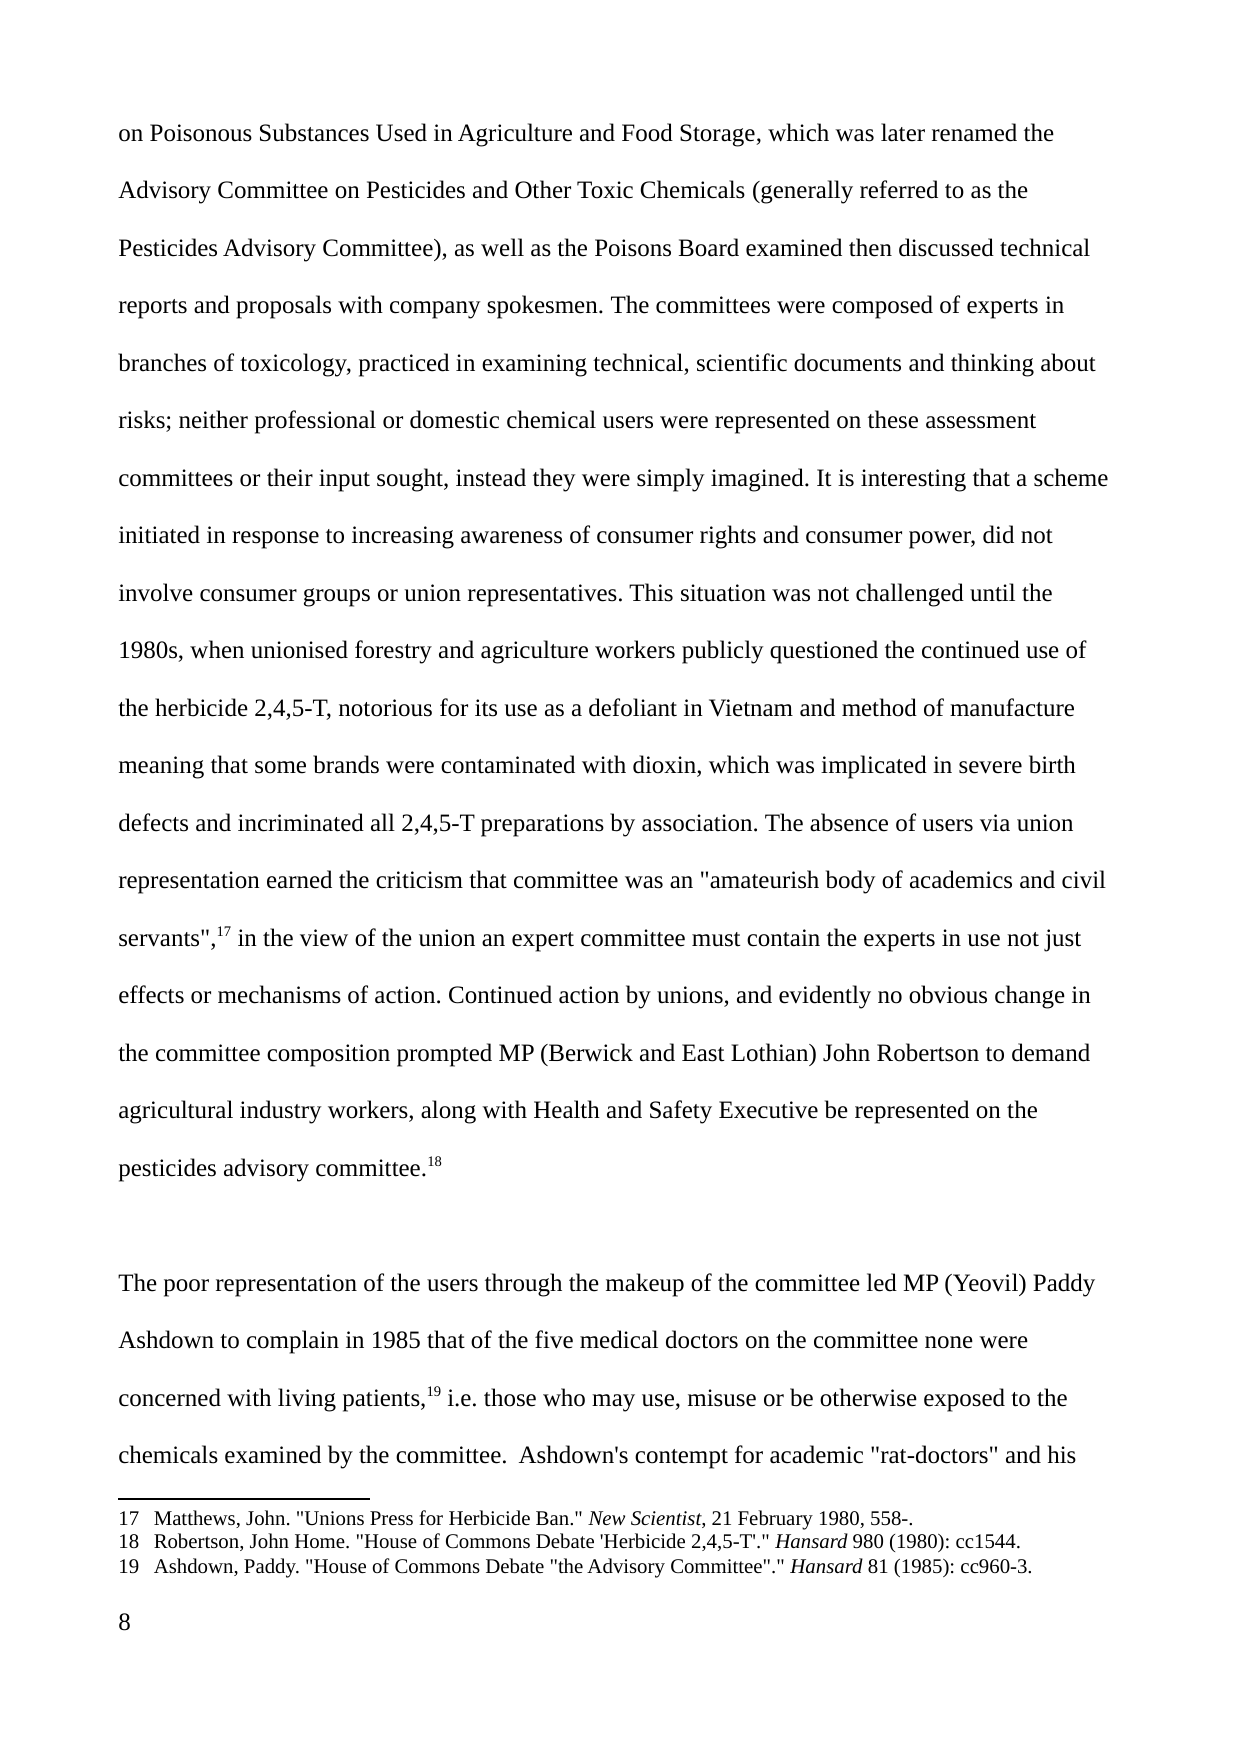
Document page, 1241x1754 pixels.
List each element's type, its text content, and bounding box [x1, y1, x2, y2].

text Ashdown, Paddy. "House of Commons Debate "the Advisory Committee"." Hansard 81 (1985): cc960-3. [118, 1553, 1122, 1578]
text Robertson, John Home. "House of Commons Debate 'Herbicide 2,4,5-T'." Hansard 980 (1980): cc1544. [118, 1529, 1122, 1553]
text Matthews, John. "Unions Press for Herbicide Ban." New Scientist, 21 February 1980, 558-. [118, 1505, 1122, 1529]
text on Poisonous Substances Used in Agriculture and Food Storage, which was later renamed the Advisory Committee on Pesticides and Other Toxic Chemicals (generally referred to as the Pesticides Advisory Committee), as well as the Poisons Board examined then discussed technical reports and proposals with company spokesmen. The committees were composed of experts in branches of toxicology, practiced in examining technical, scientific documents and thinking about risks; neither professional or domestic chemical users were represented on these assessment committees or their input sought, instead they were simply imagined. It is interesting that a scheme initiated in response to increasing awareness of consumer rights and consumer power, did not involve consumer groups or union representatives. This situation was not challenged until the 1980s, when unionised forestry and agriculture workers publicly questioned the continued use of the herbicide 2,4,5-T, notorious for its use as a defoliant in Vietnam and method of manufacture meaning that some brands were contaminated with dioxin, which was implicated in severe birth defects and incriminated all 2,4,5-T preparations by association. The absence of users via union representation earned the criticism that committee was an "amateurish body of academics and civil servants", in the view of the union an expert committee must contain the experts in use not just effects or mechanisms of action. Continued action by unions, and evidently no obvious change in the committee composition prompted MP (Berwick and East Lothian) John Robertson to demand agricultural industry workers, along with Health and Safety Executive be represented on the pesticides advisory committee. [118, 118, 1122, 1182]
text The poor representation of the users through the makeup of the committee led MP (Yeovil) Paddy Ashdown to complain in 1985 that of the five medical doctors on the committee none were concerned with living patients, i.e. those who may use, misuse or be otherwise exposed to the chemicals examined by the committee. Ashdown's contempt for academic "rat-doctors" and his [118, 1268, 1122, 1469]
